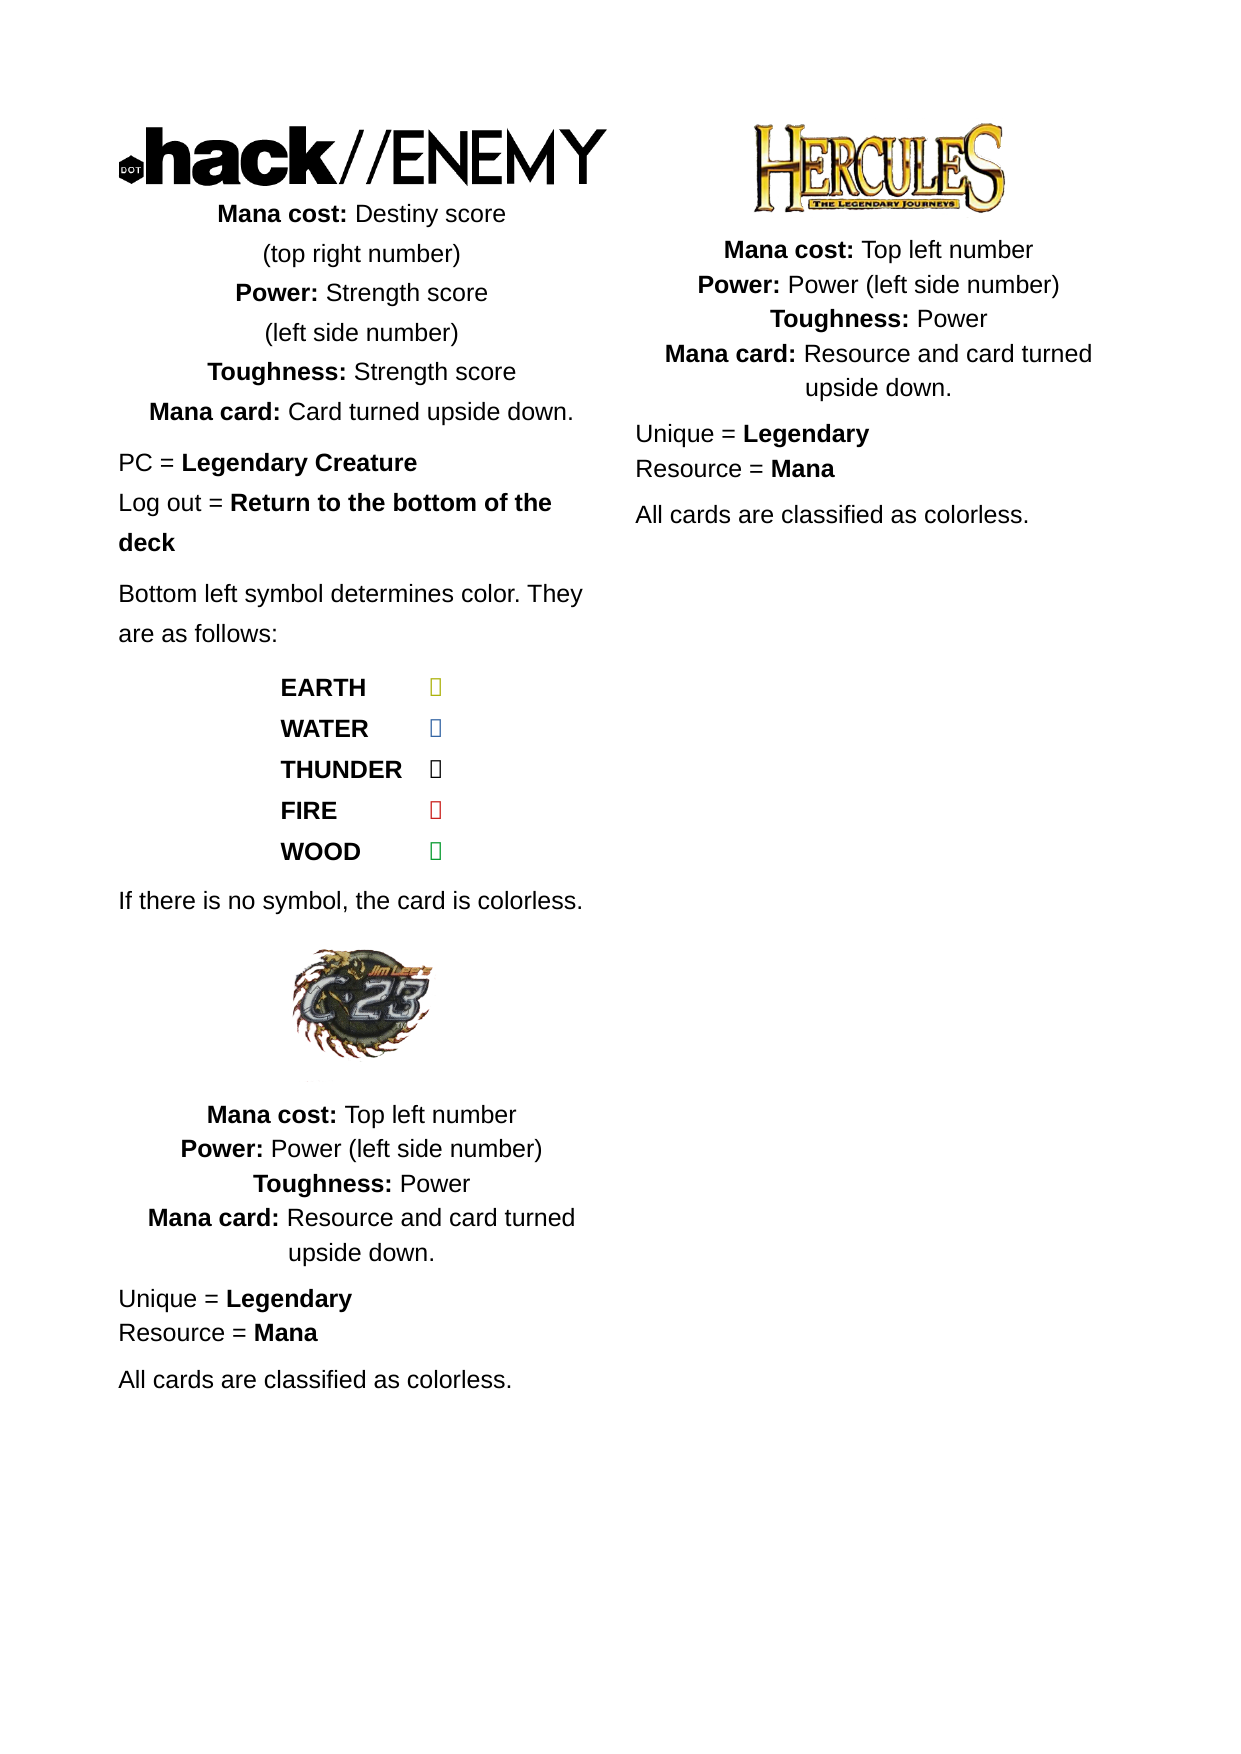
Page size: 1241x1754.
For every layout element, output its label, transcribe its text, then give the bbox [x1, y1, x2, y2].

text PC = Legendary Creature Log out = Return to the bottom of the deck [118, 448, 605, 556]
text All cards are classified as colorless. [635, 500, 1122, 529]
text EARTH  WATER  THUNDER  FIRE  WOOD  [118, 670, 605, 867]
picture [118, 124, 608, 189]
text Unique = Legendary Resource = Mana [635, 419, 1122, 483]
text All cards are classified as colorless. [118, 1365, 605, 1393]
text Mana cost: Top left number Power: Power (left side number) Toughness: Power Mana card: Resource and card turned upside down. [118, 1099, 605, 1266]
text Unique = Legendary Resource = Mana [118, 1284, 605, 1347]
text Bottom left symbol determines color. They are as follows: [118, 579, 605, 647]
text Mana cost: Destiny score (top right number) Power: Strength score (left side number) Toughness: Strength score Mana card: Card turned upside down. [118, 189, 605, 426]
picture [286, 932, 437, 1082]
text If there is no symbol, the card is colorless. [118, 886, 605, 915]
picture [746, 118, 1011, 218]
text Mana cost: Top left number Power: Power (left side number) Toughness: Power Mana card: Resource and card turned upside down. [635, 235, 1122, 402]
